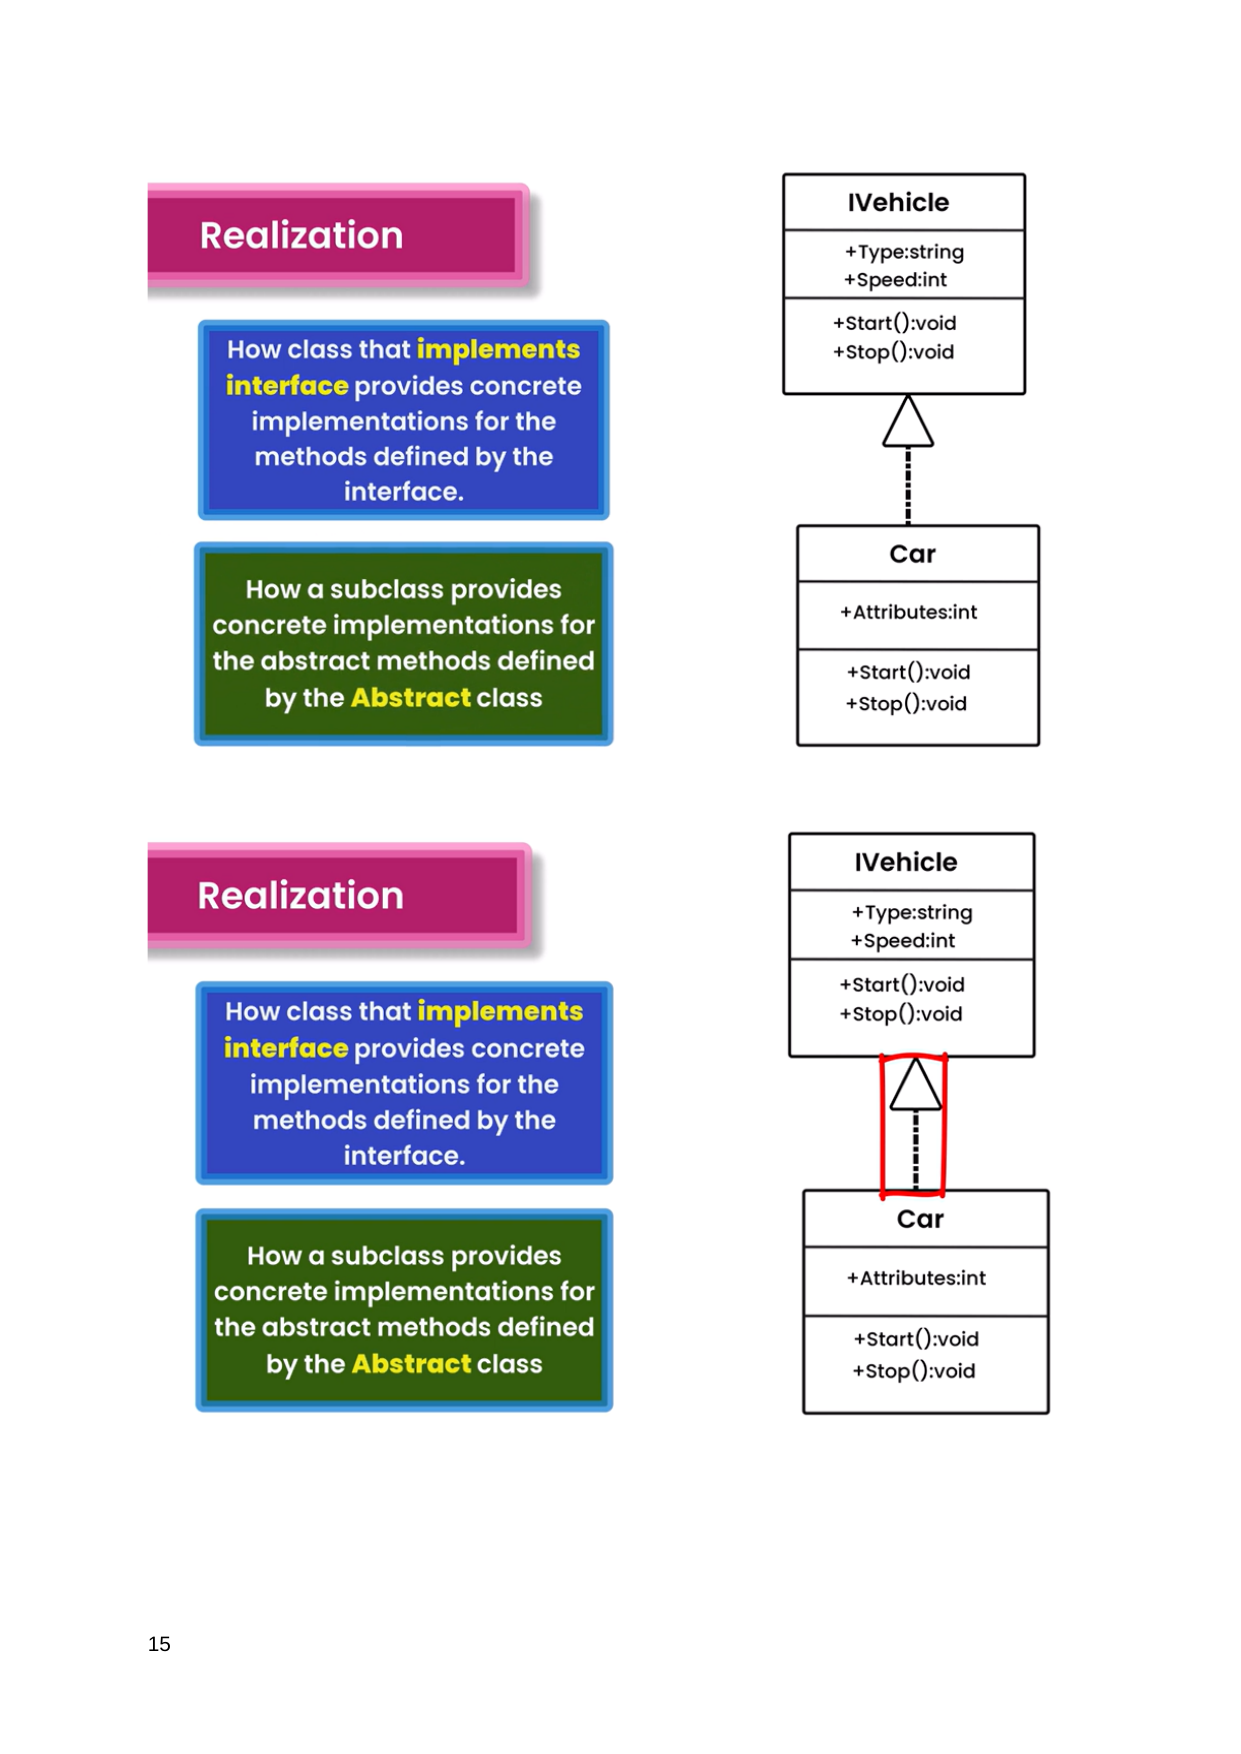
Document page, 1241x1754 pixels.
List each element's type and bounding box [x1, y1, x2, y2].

picture [147, 809, 1093, 1423]
picture [147, 147, 1093, 762]
